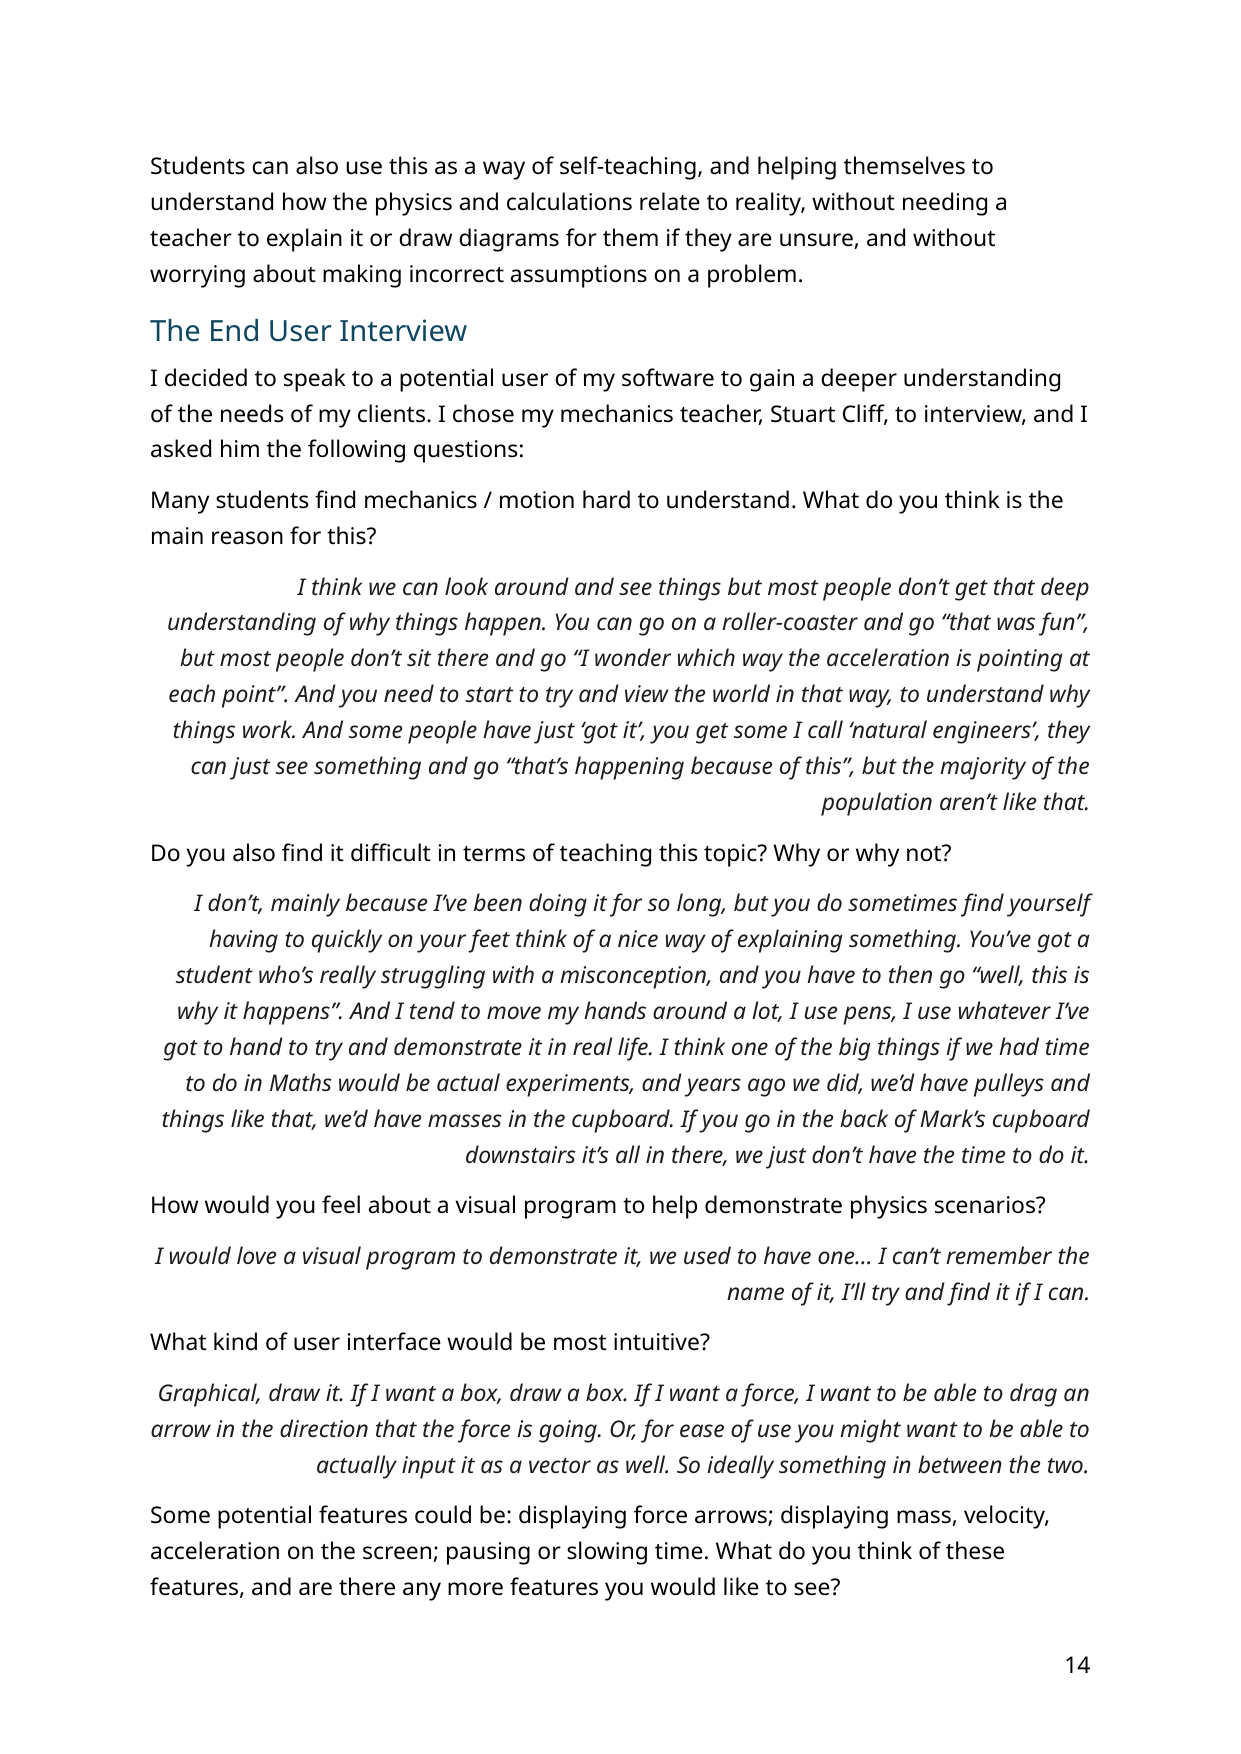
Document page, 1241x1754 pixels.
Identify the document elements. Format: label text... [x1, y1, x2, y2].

text Some potential features could be: displaying force arrows; displaying mass, velocity, acceleration on the screen; pausing or slowing time. What do you think of these features, and are there any more features you would like to see? [150, 1499, 1090, 1602]
subtitle The End User Interview [150, 310, 1090, 350]
text Do you also find it difficult in terms of teaching this topic? Why or why not? [150, 837, 1090, 868]
text I decided to speak to a potential user of my software to gain a deeper understanding of the needs of my clients. I chose my mechanics teacher, Stuart Cliff, to interview, and I asked him the following questions: [150, 362, 1090, 465]
text I would love a visual program to demonstrate it, we used to have one… I can’t remember the name of it, I’ll try and find it if I can. [150, 1240, 1090, 1307]
text Graphical, draw it. If I want a box, draw a box. If I want a force, I want to be able to drag an arrow in the direction that the force is going. Or, for ease of use you might want to be able to actually input it as a vector as well. So ideally something in between the two. [150, 1377, 1090, 1480]
text I think we can look around and see things but most people don’t get that deep understanding of why things happen. You can go on a roller-coaster and go “that was fun”, but most people don’t sit there and go “I wonder which way the acceleration is pointing at each point”. And you need to start to try and view the world in that way, to understand why things work. And some people have just ‘got it’, you get some I call ‘natural engineers’, they can just see something and go “that’s happening because of this”, but the majority of the population aren’t like that. [150, 570, 1090, 817]
text How would you feel about a visual program to help demonstrate physics scenarios? [150, 1189, 1090, 1220]
text I don’t, mainly because I’ve been doing it for so long, but you do sometimes find yourself having to quickly on your feet think of a nice way of explaining something. You’ve got a student who’s really struggling with a misconception, and you have to then go “well, this is why it happens”. And I tend to move my hands around a lot, I use pens, I use whatever I’ve got to hand to try and demonstrate it in real life. I think one of the big things if we had time to do in Maths would be actual experiments, and years ago we did, we’d have pulleys and things like that, we’d have masses in the cupboard. If you go in the back of Mark’s cupboard downstairs it’s all in there, we just don’t have the time to do it. [150, 887, 1090, 1170]
text What kind of user interface would be most intuitive? [150, 1326, 1090, 1357]
text Many students find mechanics / motion hard to understand. What do you think is the main reason for this? [150, 484, 1090, 551]
text Students can also use this as a way of self-teaching, and helping themselves to understand how the physics and calculations relate to reality, without needing a teacher to explain it or draw diagrams for them if they are unsure, and without worrying about making incorrect assumptions on a problem. [150, 150, 1090, 289]
